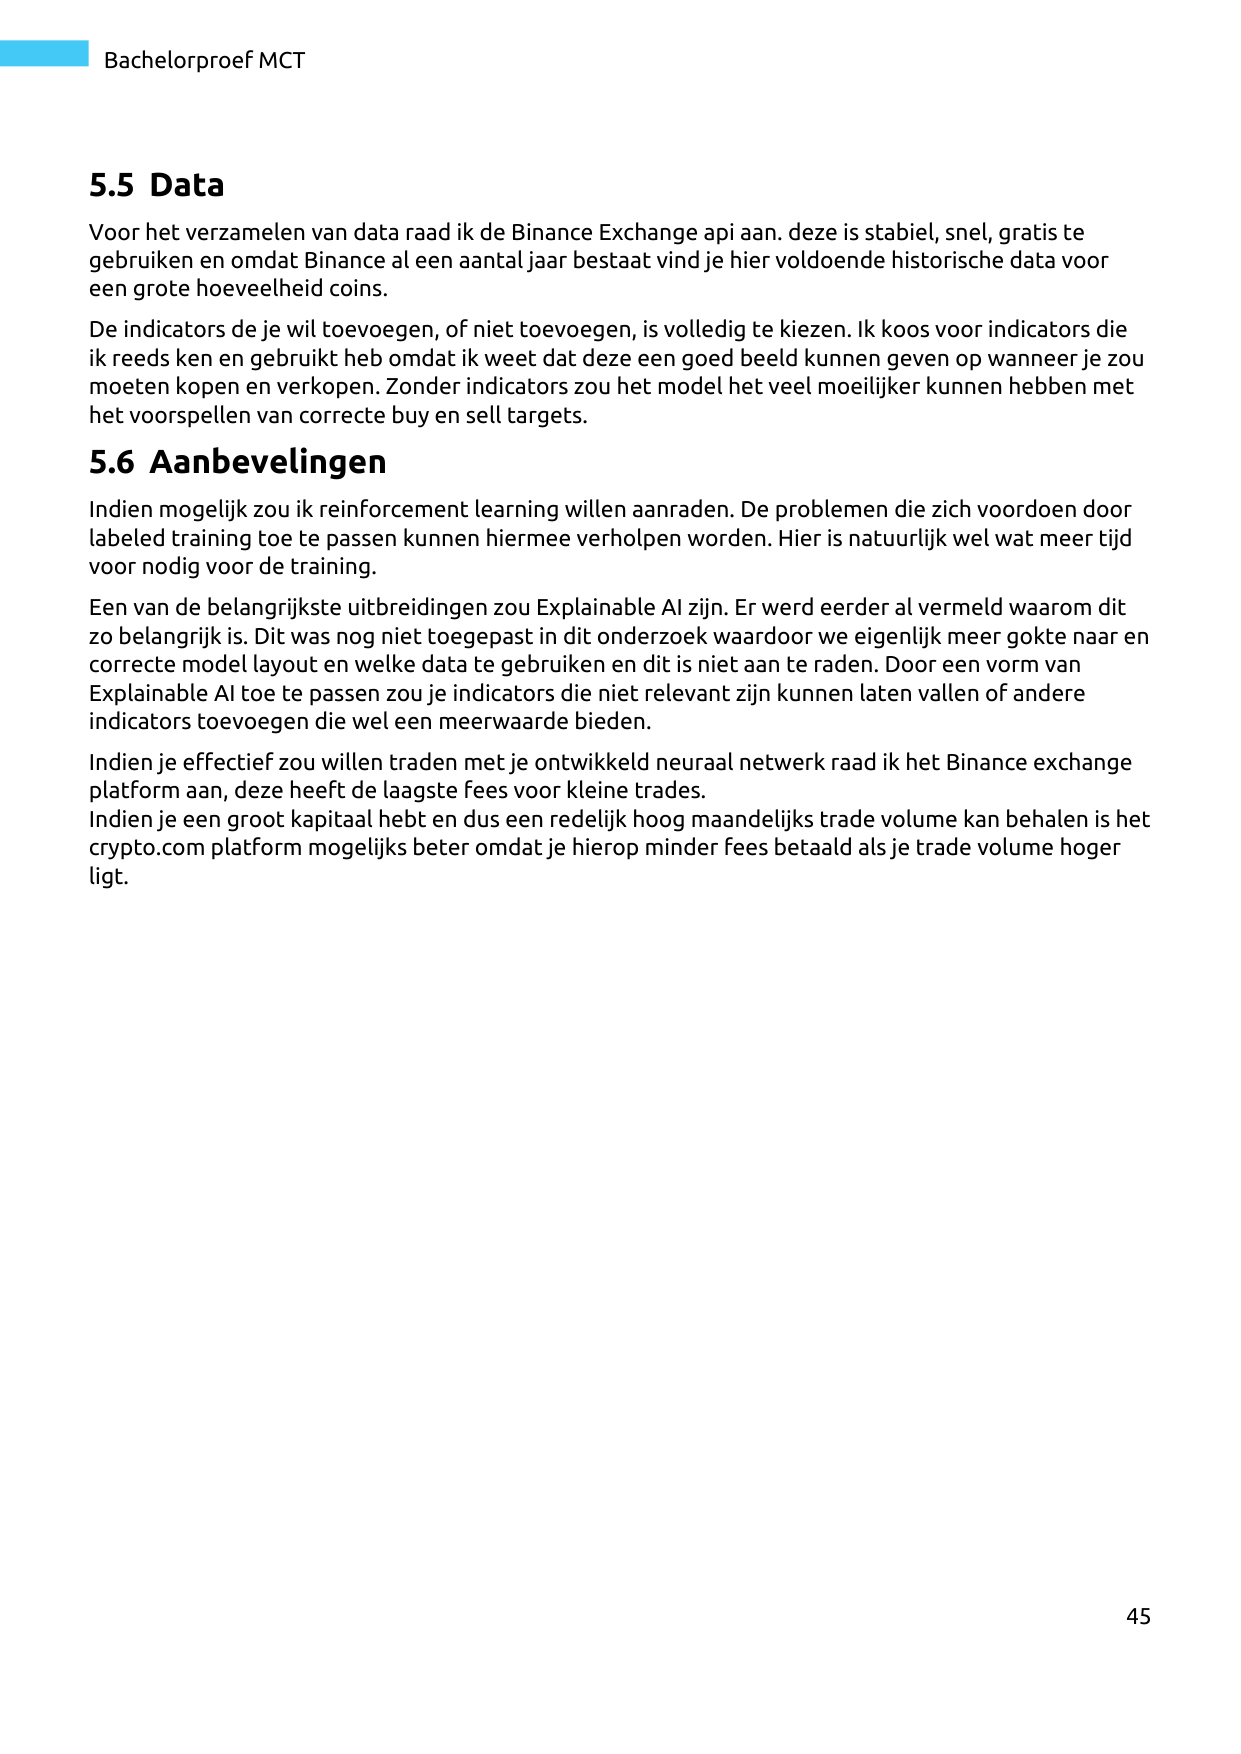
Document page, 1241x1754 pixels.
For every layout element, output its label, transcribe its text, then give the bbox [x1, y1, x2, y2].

subtitle Data [89, 164, 1152, 202]
text Indien je effectief zou willen traden met je ontwikkeld neuraal netwerk raad ik het Binance exchange platform aan, deze heeft de laagste fees voor kleine trades. Indien je een groot kapitaal hebt en dus een redelijk hoog maandelijks trade volume kan behalen is het crypto.com platform mogelijks beter omdat je hierop minder fees betaald als je trade volume hoger ligt. [89, 748, 1152, 888]
text Indien mogelijk zou ik reinforcement learning willen aanraden. De problemen die zich voordoen door labeled training toe te passen kunnen hiermee verholpen worden. Hier is natuurlijk wel wat meer tijd voor nodig voor de training. [89, 496, 1152, 579]
text Voor het verzamelen van data raad ik de Binance Exchange api aan. deze is stabiel, snel, gratis te gebruiken en omdat Binance al een aantal jaar bestaat vind je hier voldoende historische data voor een grote hoeveelheid coins. [89, 218, 1152, 301]
subtitle Aanbevelingen [89, 442, 1152, 480]
text De indicators de je wil toevoegen, of niet toevoegen, is volledig te kiezen. Ik koos voor indicators die ik reeds ken en gebruikt heb omdat ik weet dat deze een goed beeld kunnen geven op wanneer je zou moeten kopen en verkopen. Zonder indicators zou het model het veel moeilijker kunnen hebben met het voorspellen van correcte buy en sell targets. [89, 316, 1152, 427]
text Een van de belangrijkste uitbreidingen zou Explainable AI zijn. Er werd eerder al vermeld waarom dit zo belangrijk is. Dit was nog niet toegepast in dit onderzoek waardoor we eigenlijk meer gokte naar en correcte model layout en welke data te gebruiken en dit is niet aan te raden. Door een vorm van Explainable AI toe te passen zou je indicators die niet relevant zijn kunnen laten vallen of andere indicators toevoegen die wel een meerwaarde bieden. [89, 594, 1152, 734]
